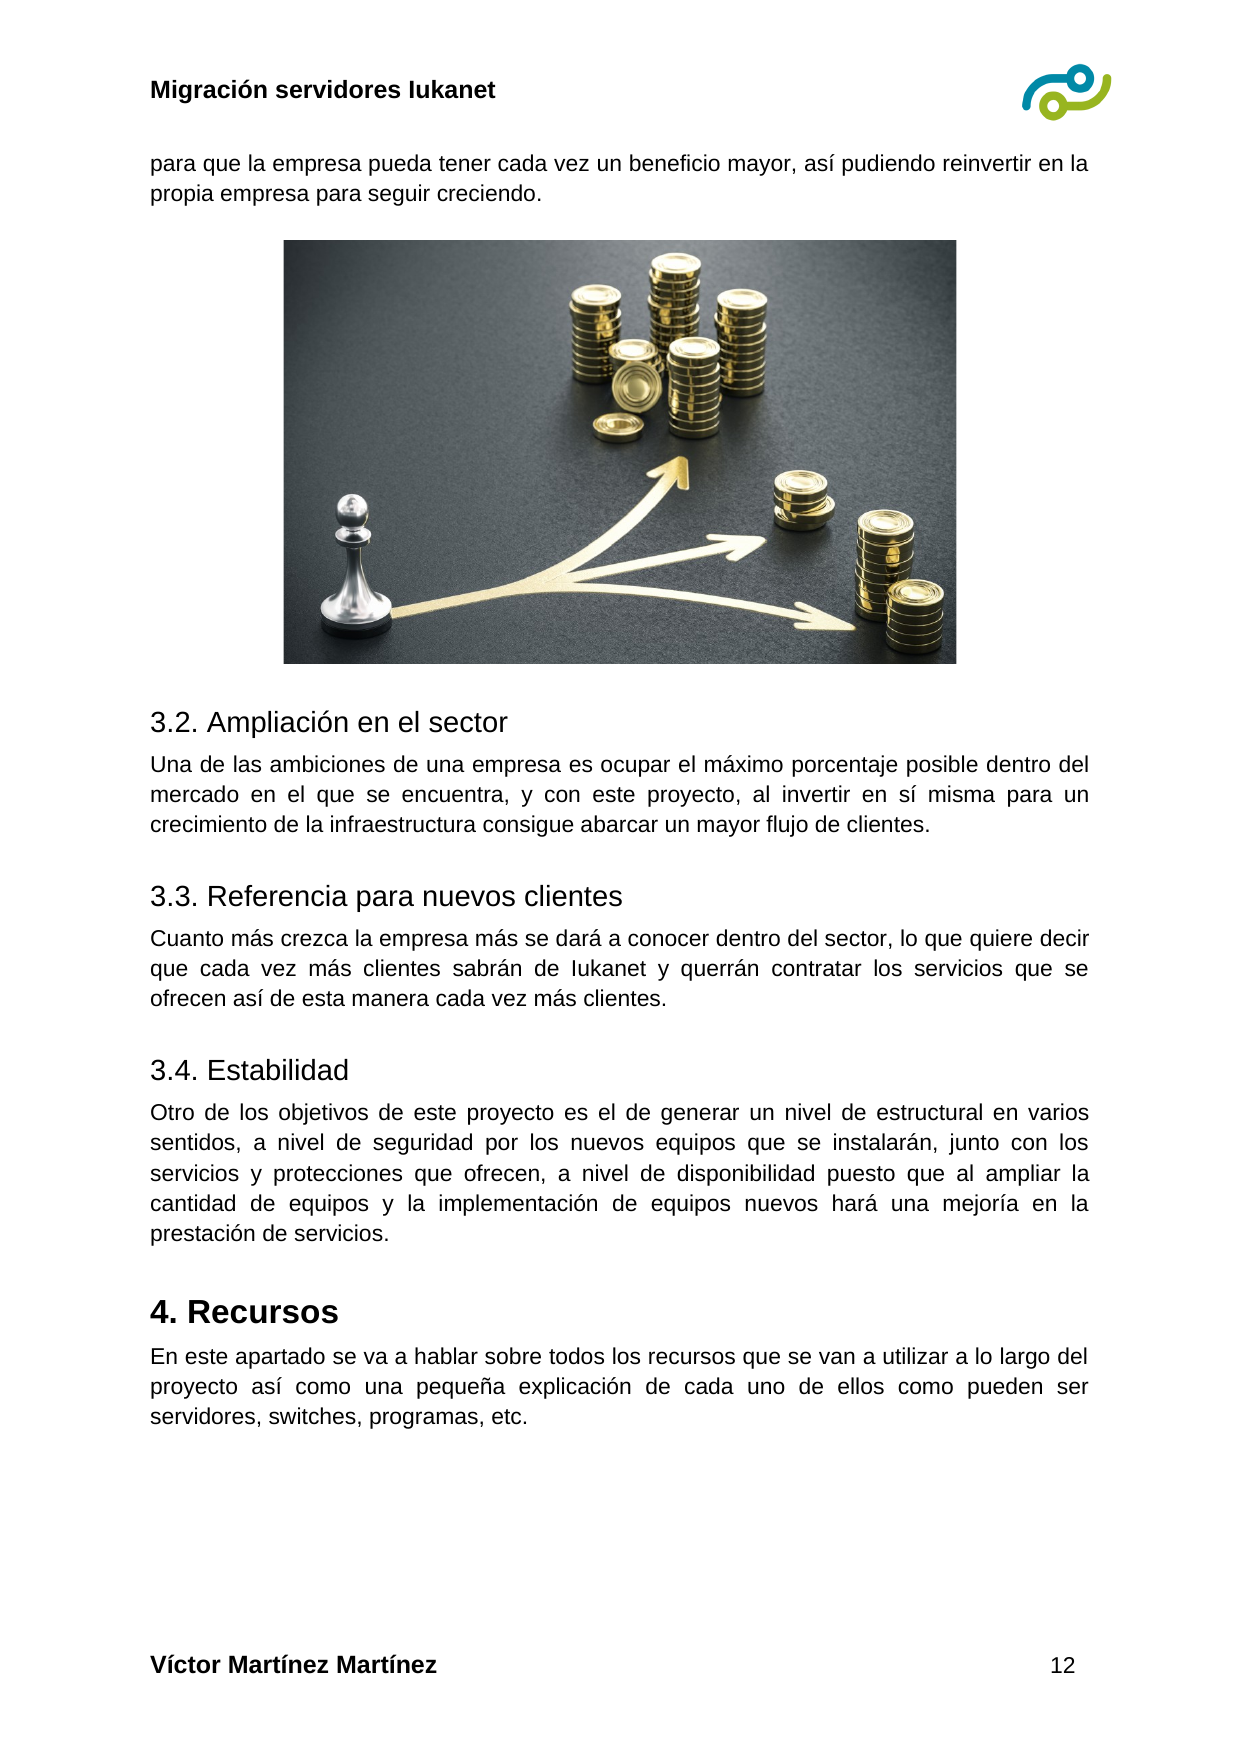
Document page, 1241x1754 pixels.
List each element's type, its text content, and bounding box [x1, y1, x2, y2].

text para que la empresa pueda tener cada vez un beneficio mayor, así pudiendo reinvertir en la propia empresa para seguir creciendo. [150, 150, 1090, 207]
subtitle 3.3. Referencia para nuevos clientes [150, 879, 1090, 912]
picture [283, 240, 957, 664]
text Otro de los objetivos de este proyecto es el de generar un nivel de estructural en varios sentidos, a nivel de seguridad por los nuevos equipos que se instalarán, junto con los servicios y protecciones que ofrecen, a nivel de disponibilidad puesto que al ampliar la cantidad de equipos y la implementación de equipos nuevos hará una mejoría en la prestación de servicios. [150, 1099, 1090, 1246]
text Cuanto más crezca la empresa más se dará a conocer dentro del sector, lo que quiere decir que cada vez más clientes sabrán de Iukanet y querrán contratar los servicios que se ofrecen así de esta manera cada vez más clientes. [150, 925, 1090, 1012]
subtitle 4. Recursos [150, 1292, 1090, 1330]
picture [1018, 59, 1034, 122]
text En este apartado se va a hablar sobre todos los recursos que se van a utilizar a lo largo del proyecto así como una pequeña explicación de cada uno de ellos como pueden ser servidores, switches, programas, etc. [150, 1343, 1090, 1429]
subtitle 3.4. Estabilidad [150, 1053, 1090, 1087]
text Una de las ambiciones de una empresa es ocupar el máximo porcentaje posible dentro del mercado en el que se encuentra, y con este proyecto, al invertir en sí misma para un crecimiento de la infraestructura consigue abarcar un mayor flujo de clientes. [150, 751, 1090, 837]
subtitle 3.2. Ampliación en el sector [150, 705, 1090, 738]
